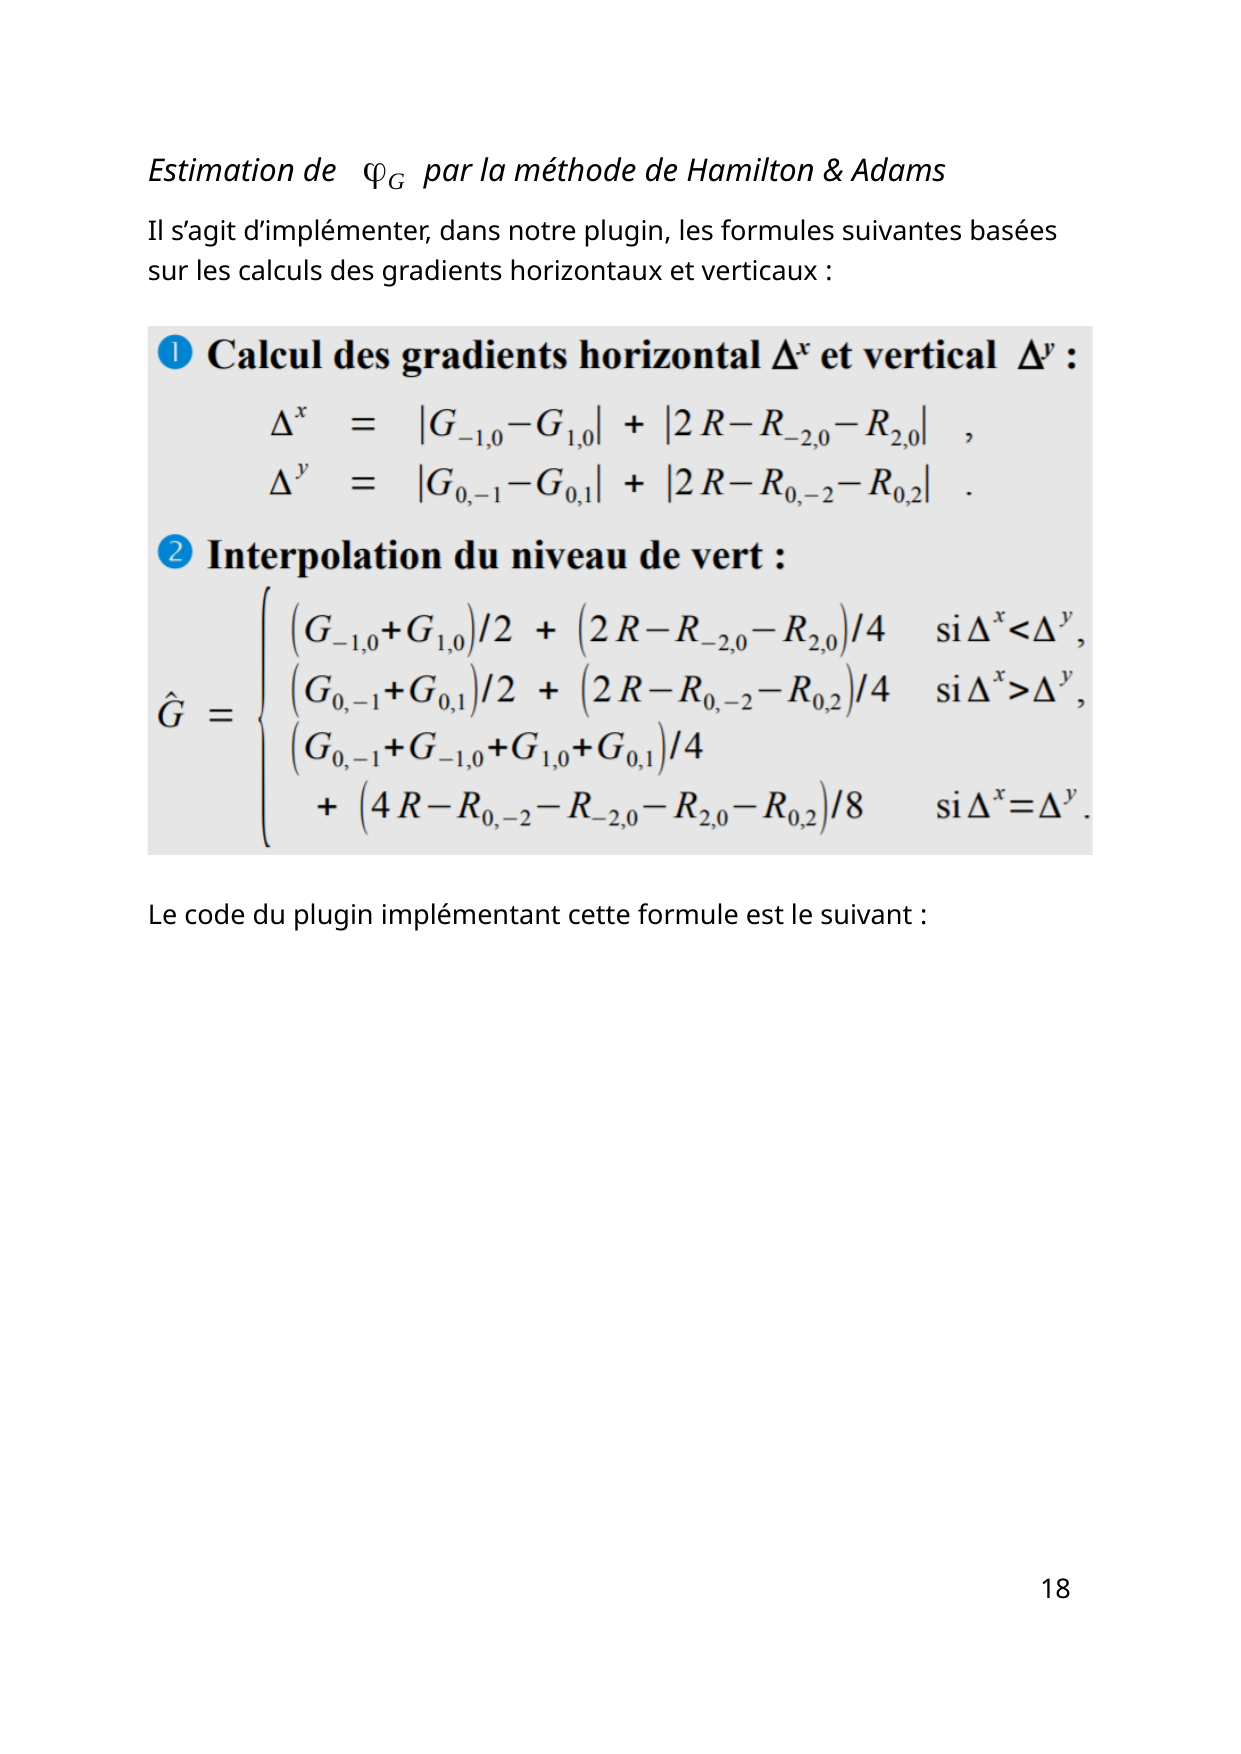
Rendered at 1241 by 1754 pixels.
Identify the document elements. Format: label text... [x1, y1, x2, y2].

text Estimation de par la méthode de Hamilton & Adams [148, 148, 1093, 195]
picture [147, 326, 1093, 855]
text Il s’agit d’implémenter, dans notre plugin, les formules suivantes basées sur les calculs des gradients horizontaux et verticaux : [148, 211, 1093, 288]
text Le code du plugin implémentant cette formule est le suivant : [148, 855, 1093, 932]
